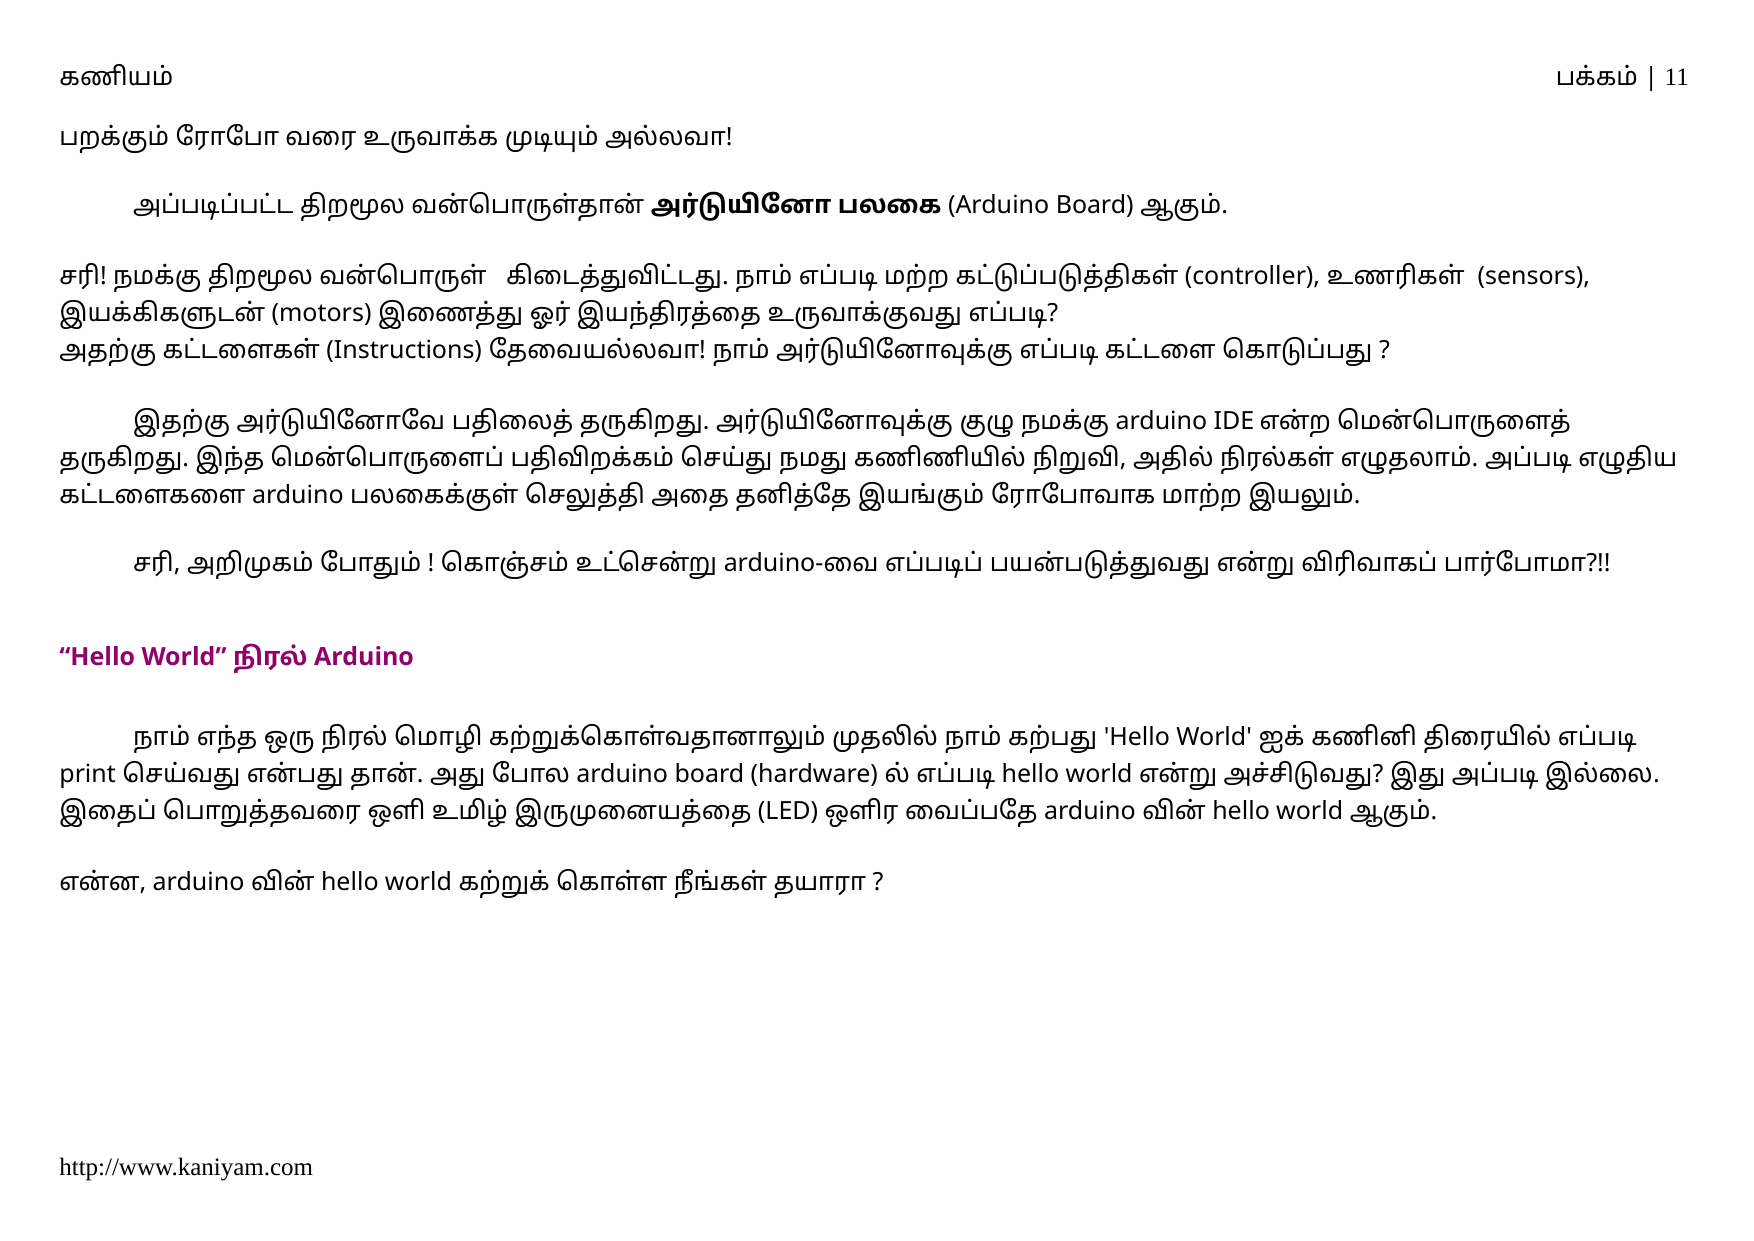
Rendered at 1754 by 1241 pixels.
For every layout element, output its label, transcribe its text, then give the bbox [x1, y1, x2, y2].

text இதற்கு அர்டுயினோவே பதிலைத் தருகிறது. அர்டுயினோவுக்கு குழு நமக்கு arduino IDEஎன்ற மென்பொருளைத் தருகிறது. இந்த மென்பொருளைப் பதிவிறக்கம் செய்து நமது கணிணியில் நிறுவி, அதில் நிரல்கள் எழுதலாம். அப்படி எழுதிய கட்டளைகளை arduino பலகைக்குள் செலுத்தி அதை தனித்தே இயங்கும் ரோபோவாக மாற்ற இயலும். [59, 403, 1695, 514]
text அப்படிப்பட்ட திறமூல வன்பொருள்தான் அர்டுயினோ பலகை (Arduino Board) ஆகும். [59, 187, 1695, 224]
text நாம் எந்த ஒரு நிரல் மொழி கற்றுக்கொள்வதானாலும் முதலில் நாம் கற்பது 'Hello World' ஐக் கணினி திரையில் எப்படி print செய்வது என்பது தான். அது போல arduino board (hardware) ல் எப்படி hello world என்று அச்சிடுவது? இது அப்படி இல்லை. இதைப் பொறுத்தவரை ஒளி உமிழ் இருமுனையத்தை (LED) ஒளிர வைப்பதே arduino வின் hello world ஆகும். [59, 719, 1695, 830]
text சரி! நமக்கு திறமூல வன்பொருள் கிடைத்துவிட்டது. நாம் எப்படி மற்ற கட்டுப்படுத்திகள் (controller), உணரிகள் (sensors), இயக்கிகளுடன் (motors) இணைத்து ஓர் இயந்திரத்தை உருவாக்குவது எப்படி? [59, 258, 1695, 332]
text என்ன, arduino வின் hello world கற்றுக் கொள்ள நீங்கள் தயாரா ? [59, 864, 1695, 901]
text பறக்கும் ரோபோ வரை உருவாக்க முடியும் அல்லவா! [59, 118, 1695, 156]
text அதற்கு கட்டளைகள் (Instructions) தேவையல்லவா! நாம் அர்டுயினோவுக்கு எப்படி கட்டளை கொடுப்பது ? [59, 332, 1695, 369]
subtitle “Hello World” நிரல் Arduino [59, 638, 1695, 675]
text சரி, அறிமுகம் போதும் ! கொஞ்சம் உட்சென்று arduino-வை எப்படிப் பயன்படுத்துவது என்று விரிவாகப் பார்போமா?!! [59, 545, 1695, 582]
